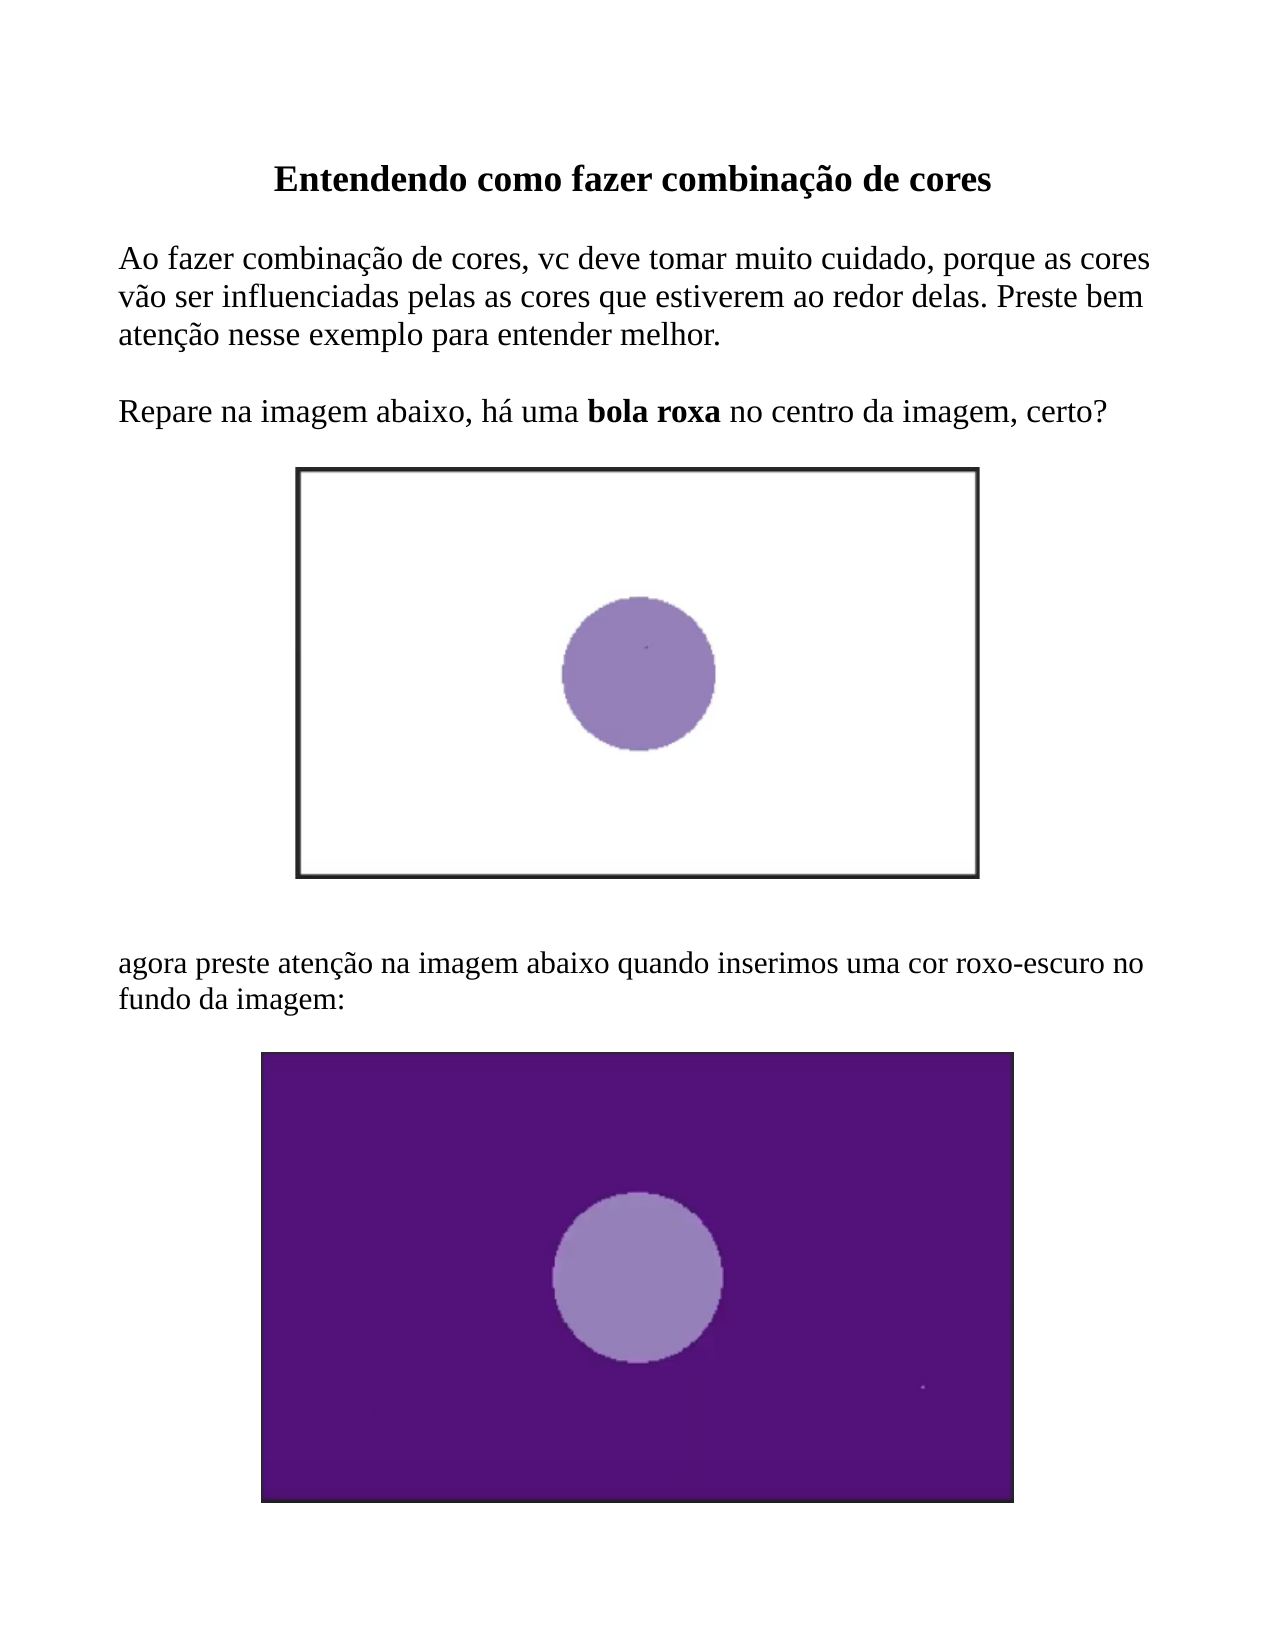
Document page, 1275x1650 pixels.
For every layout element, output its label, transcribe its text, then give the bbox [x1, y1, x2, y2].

text agora preste atenção na imagem abaixo quando inserimos uma cor roxo-escuro no fundo da imagem: [118, 945, 1157, 1017]
picture [295, 467, 980, 879]
text Entendendo como fazer combinação de cores [118, 156, 1157, 199]
text Ao fazer combinação de cores, vc deve tomar muito cuidado, porque as cores vão ser influenciadas pelas as cores que estiverem ao redor delas. Preste bem atenção nesse exemplo para entender melhor. [118, 238, 1157, 353]
picture [261, 1052, 1014, 1503]
text Repare na imagem abaixo, há uma bola roxa no centro da imagem, certo? [118, 391, 1157, 429]
